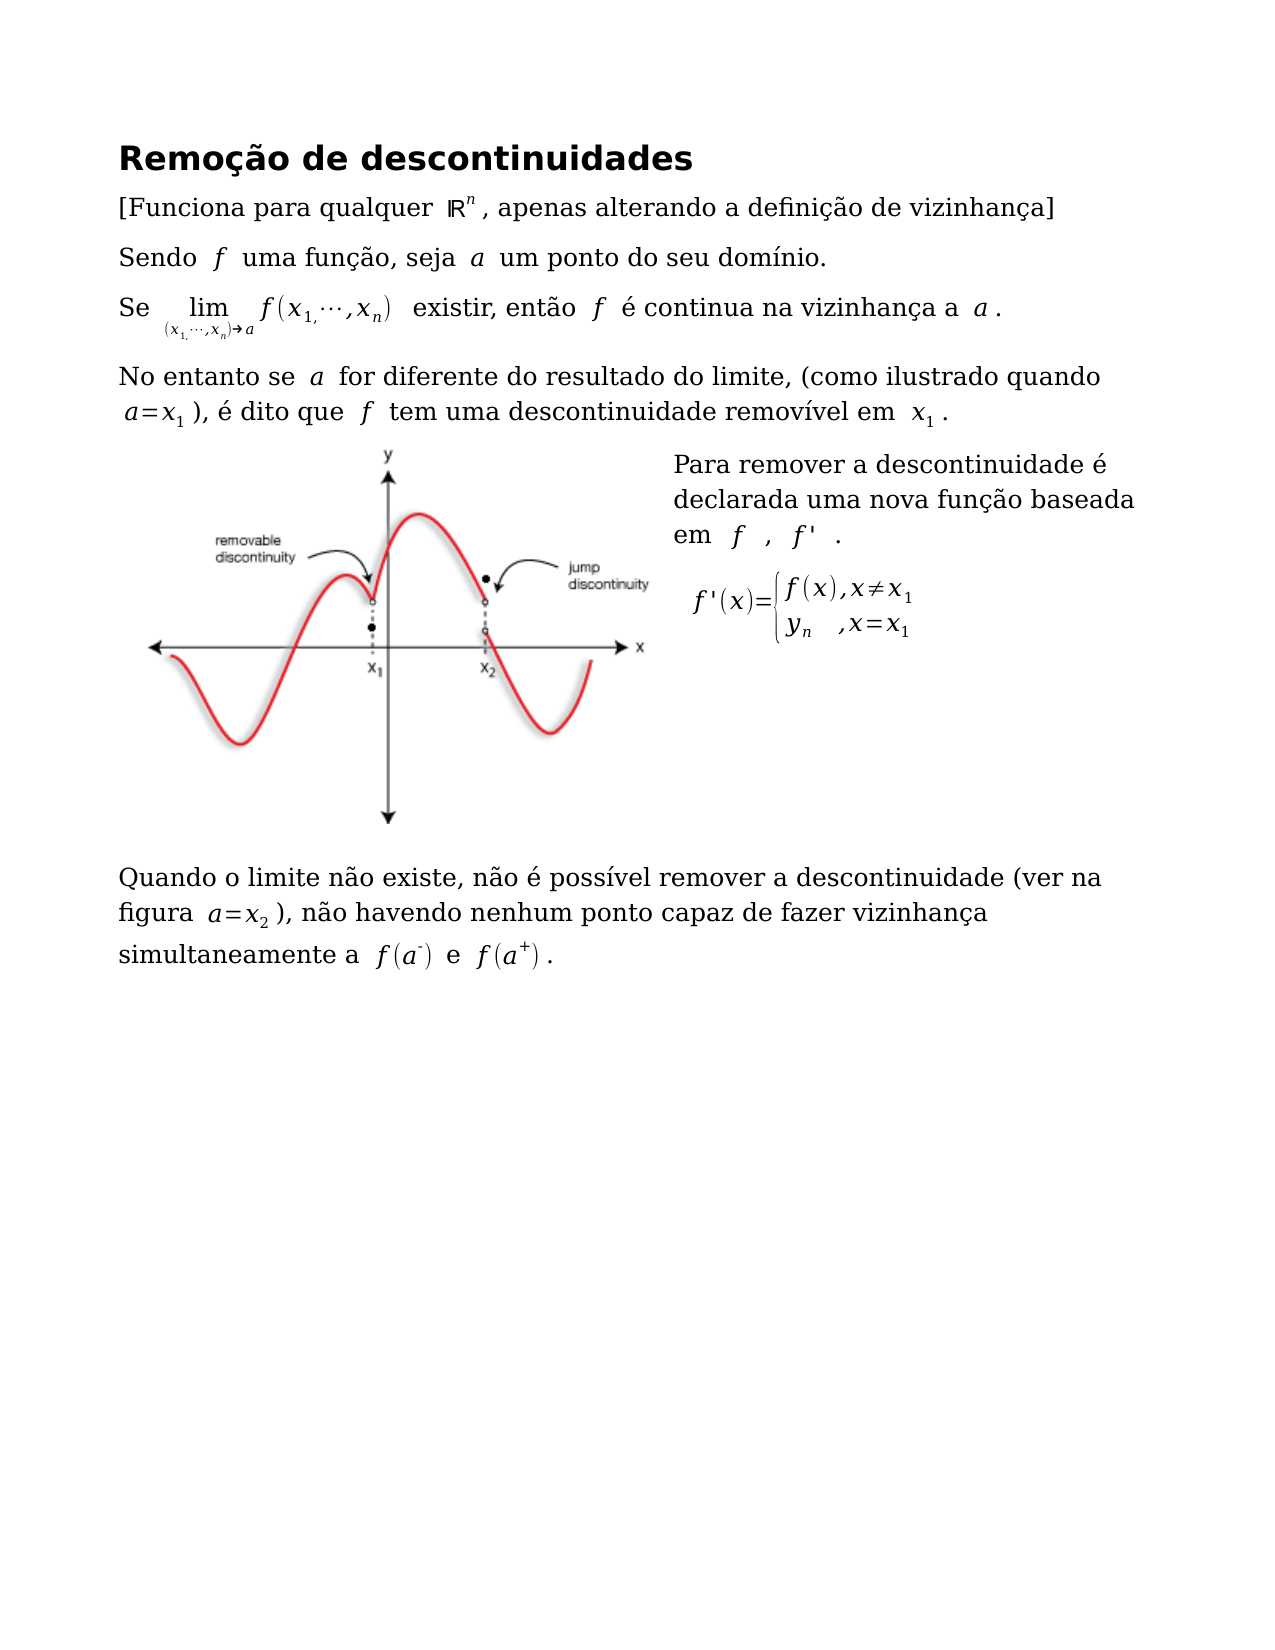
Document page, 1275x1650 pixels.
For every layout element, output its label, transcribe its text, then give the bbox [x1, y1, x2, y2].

text Para remover a descontinuidade é declarada uma nova função baseada em,. [664, 451, 1157, 550]
picture [124, 444, 664, 824]
text Se existir, então é continua na vizinhança a . [118, 293, 1157, 342]
text No entanto se for diferente do resultado do limite, (como ilustrado quando ), é dito que tem uma descontinuidade removível em . [118, 362, 1157, 430]
text [Funciona para qualquer , apenas alterando a definição de vizinhança] [118, 191, 1157, 223]
subtitle Remoção de descontinuidades [118, 139, 1157, 178]
text Sendo uma função, seja um ponto do seu domínio. [118, 243, 1157, 272]
text Quando o limite não existe, não é possível remover a descontinuidade (ver na figura ), não havendo nenhum ponto capaz de fazer vizinhança simultaneamente a e . [118, 863, 1157, 971]
